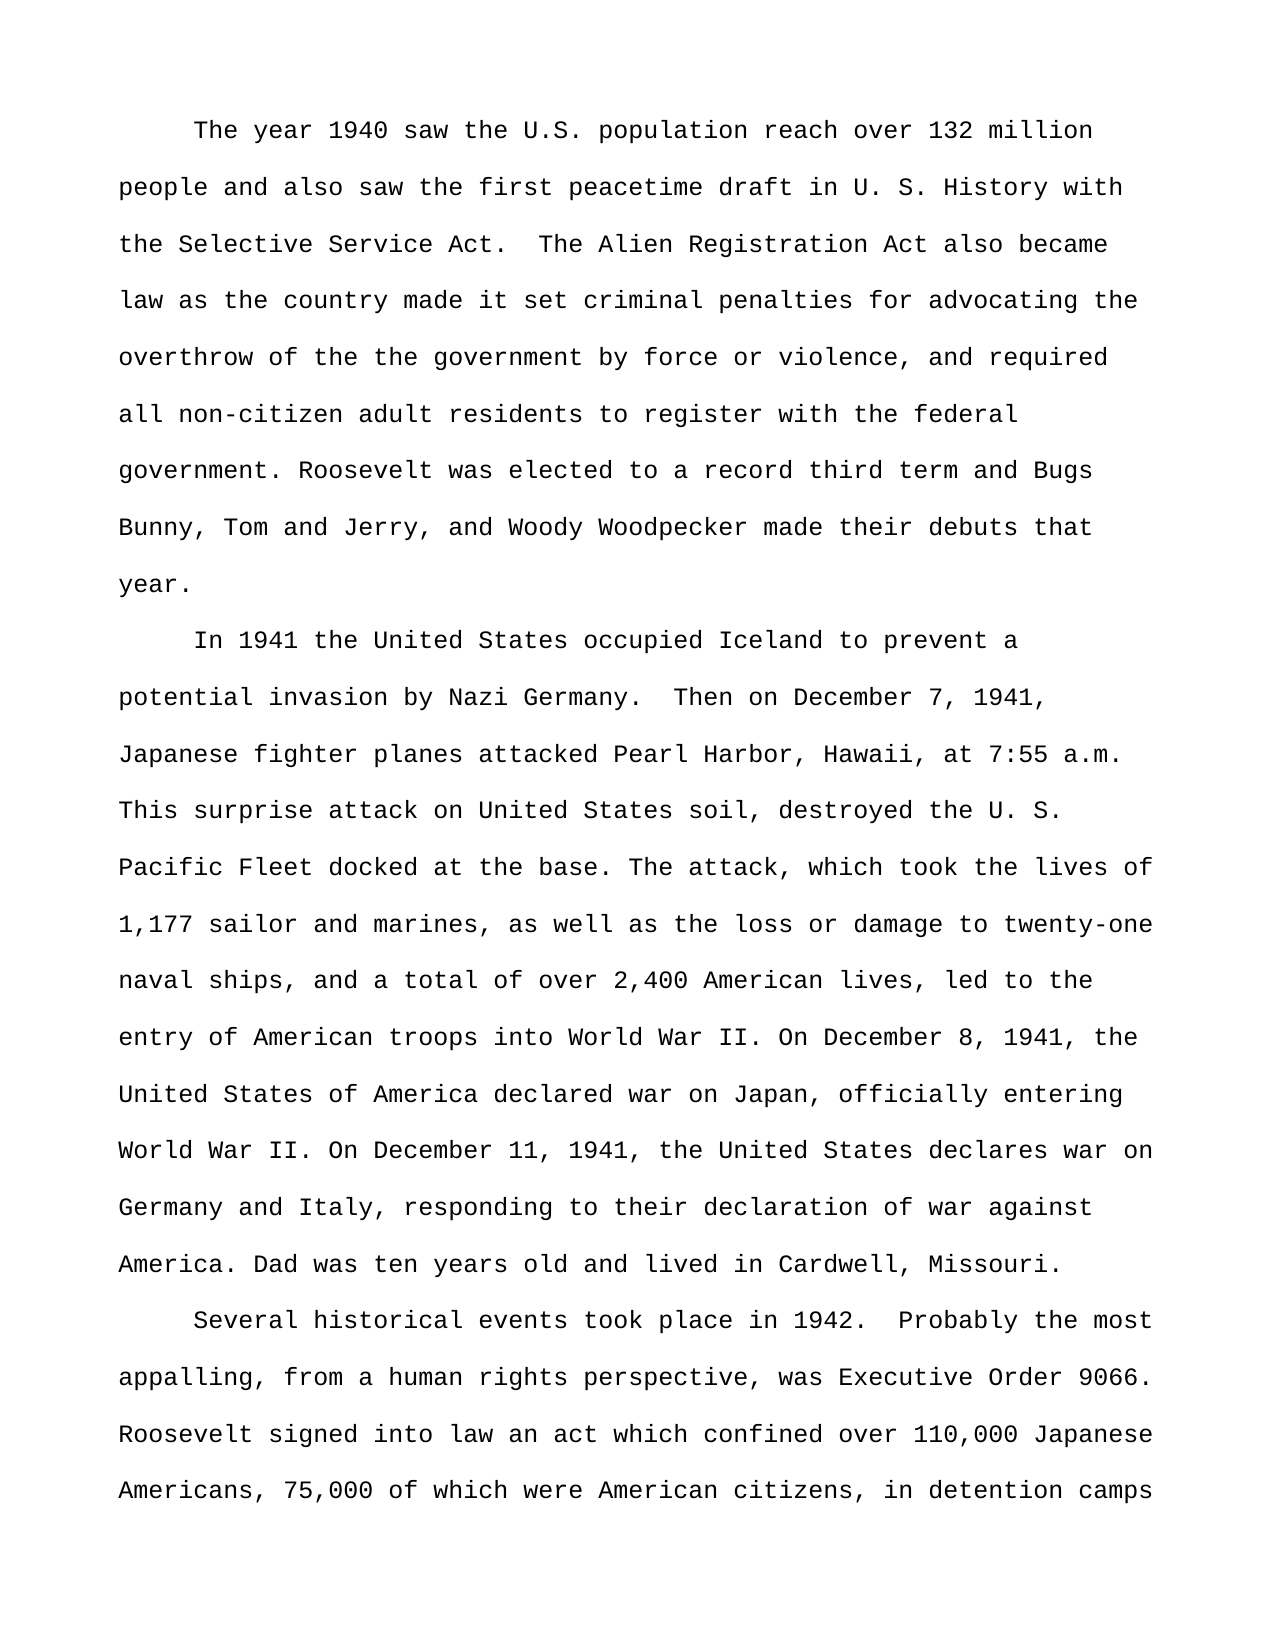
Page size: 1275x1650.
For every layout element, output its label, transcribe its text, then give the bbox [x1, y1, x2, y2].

text Several historical events took place in 1942. Probably the most appalling, from a human rights perspective, was Executive Order 9066. Roosevelt signed into law an act which confined over 110,000 Japanese Americans, 75,000 of which were American citizens, in detention camps [118, 1308, 1157, 1506]
text The year 1940 saw the U.S. population reach over 132 million people and also saw the first peacetime draft in U. S. History with the Selective Service Act. The Alien Registration Act also became law as the country made it set criminal penalties for advocating the overthrow of the the government by force or violence, and required all non-citizen adult residents to register with the federal government. Roosevelt was elected to a record third term and Bugs Bunny, Tom and Jerry, and Woody Woodpecker made their debuts that year. [118, 118, 1157, 600]
text In 1941 the United States occupied Iceland to prevent a potential invasion by Nazi Germany. Then on December 7, 1941, Japanese fighter planes attacked Pearl Harbor, Hawaii, at 7:55 a.m. This surprise attack on United States soil, destroyed the U. S. Pacific Fleet docked at the base. The attack, which took the lives of 1,177 sailor and marines, as well as the loss or damage to twenty-one naval ships, and a total of over 2,400 American lives, led to the entry of American troops into World War II. On December 8, 1941, the United States of America declared war on Japan, officially entering World War II. On December 11, 1941, the United States declares war on Germany and Italy, responding to their declaration of war against America. Dad was ten years old and lived in Cardwell, Missouri. [118, 628, 1157, 1280]
